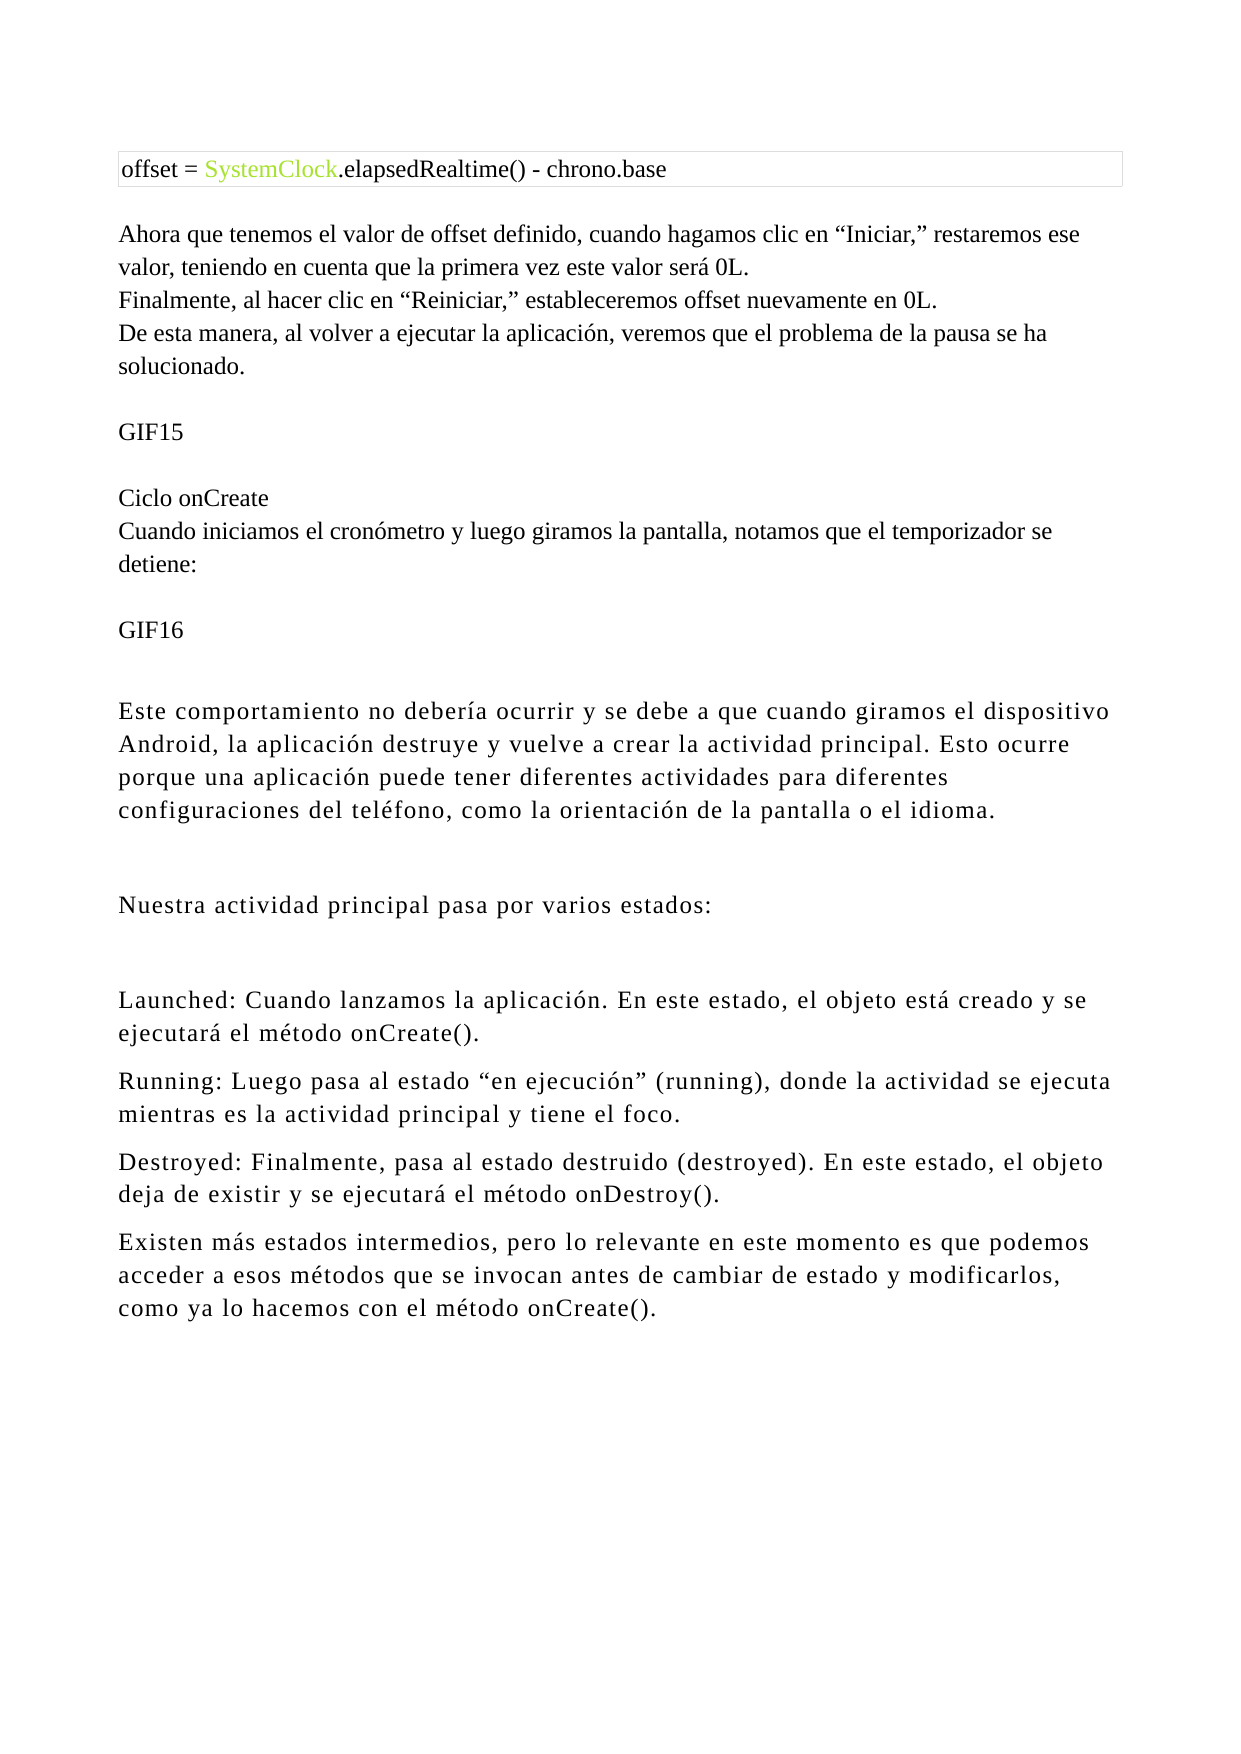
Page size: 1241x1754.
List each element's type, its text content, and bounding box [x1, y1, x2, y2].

text Launched: Cuando lanzamos la aplicación. En este estado, el objeto está creado y se ejecutará el método onCreate(). [118, 985, 1122, 1047]
text GIF15 [118, 417, 1122, 446]
text Ciclo onCreate [118, 483, 1122, 512]
text Este comportamiento no debería ocurrir y se debe a que cuando giramos el dispositivo Android, la aplicación destruye y vuelve a crear la actividad principal. Esto ocurre porque una aplicación puede tener diferentes actividades para diferentes configuraciones del teléfono, como la orientación de la pantalla o el idioma. [118, 696, 1122, 824]
text GIF16 [118, 615, 1122, 644]
text offset = SystemClock.elapsedRealtime() - chrono.base [119, 152, 1122, 186]
text Existen más estados intermedios, pero lo relevante en este momento es que podemos acceder a esos métodos que se invocan antes de cambiar de estado y modificarlos, como ya lo hacemos con el método onCreate(). [118, 1227, 1122, 1322]
text Finalmente, al hacer clic en “Reiniciar,” estableceremos offset nuevamente en 0L. [118, 285, 1122, 314]
text Destroyed: Finalmente, pasa al estado destruido (destroyed). En este estado, el objeto deja de existir y se ejecutará el método onDestroy(). [118, 1147, 1122, 1208]
text Nuestra actividad principal pasa por varios estados: [118, 890, 1122, 919]
text Running: Luego pasa al estado “en ejecución” (running), donde la actividad se ejecuta mientras es la actividad principal y tiene el foco. [118, 1066, 1122, 1128]
text Ahora que tenemos el valor de offset definido, cuando hagamos clic en “Iniciar,” restaremos ese valor, teniendo en cuenta que la primera vez este valor será 0L. [118, 219, 1122, 281]
text Cuando iniciamos el cronómetro y luego giramos la pantalla, notamos que el temporizador se detiene: [118, 516, 1122, 578]
text De esta manera, al volver a ejecutar la aplicación, veremos que el problema de la pausa se ha solucionado. [118, 318, 1122, 380]
